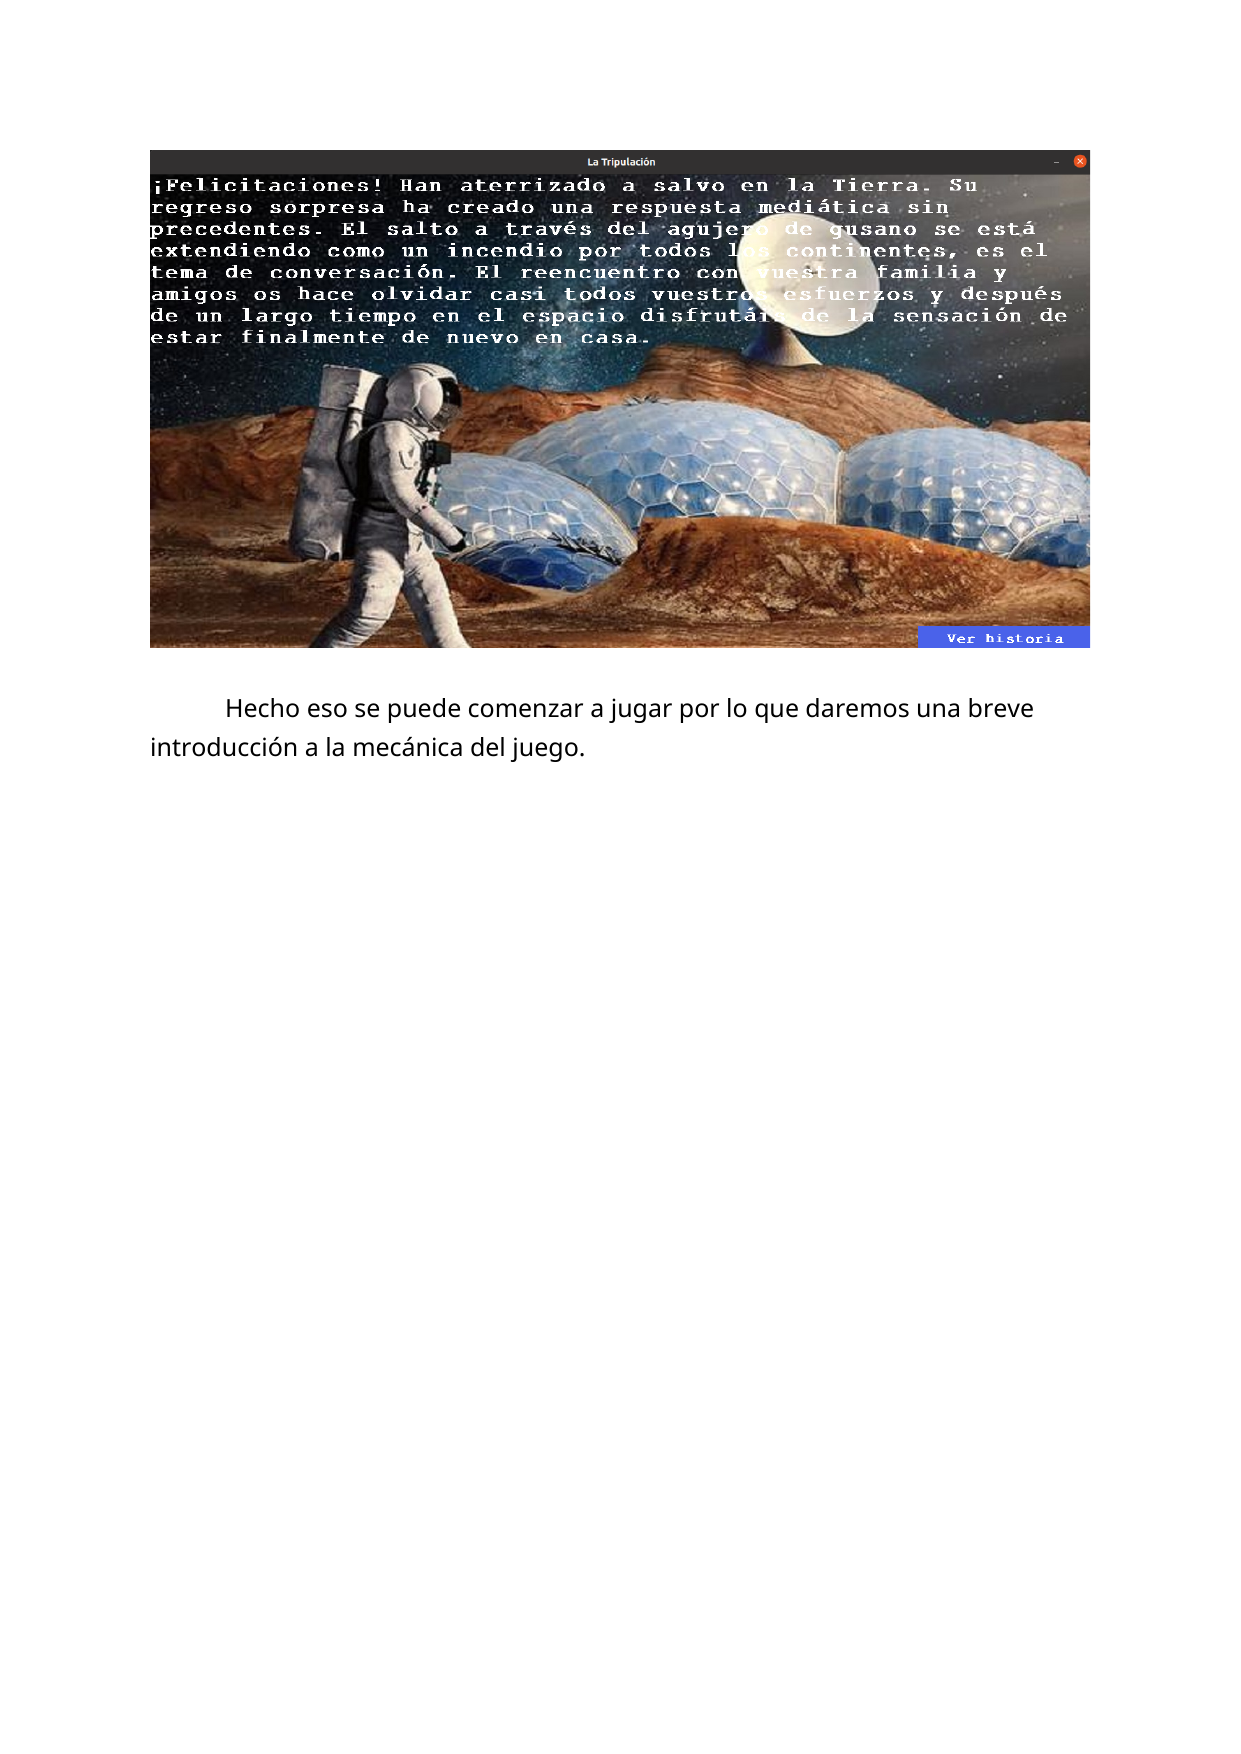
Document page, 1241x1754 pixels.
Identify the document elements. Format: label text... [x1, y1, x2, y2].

picture [150, 150, 1091, 648]
text Hecho eso se puede comenzar a jugar por lo que daremos una breve introducción a la mecánica del juego. [150, 691, 1090, 764]
